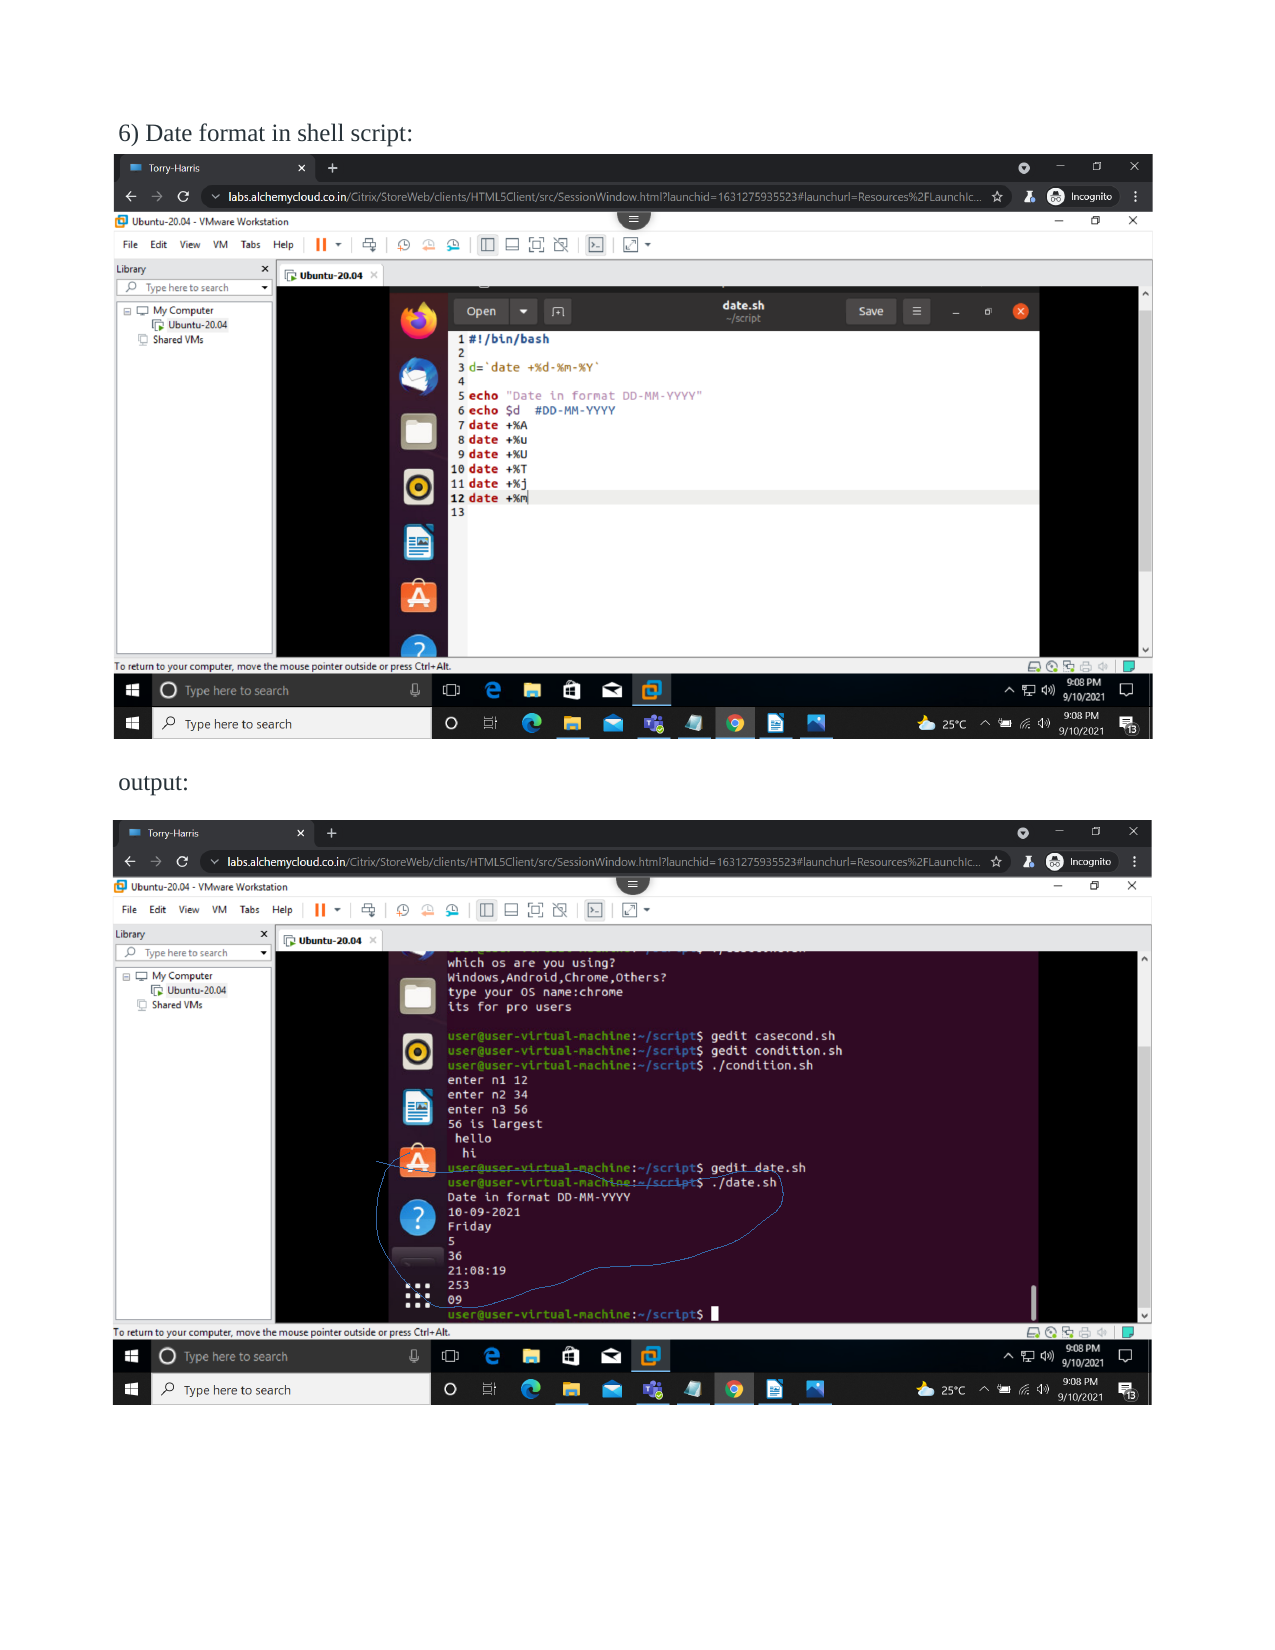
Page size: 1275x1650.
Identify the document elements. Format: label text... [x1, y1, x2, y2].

picture [112, 820, 1152, 1405]
text output: [118, 767, 1157, 796]
picture [113, 154, 1153, 739]
text 6) Date format in shell script: [118, 118, 1157, 147]
